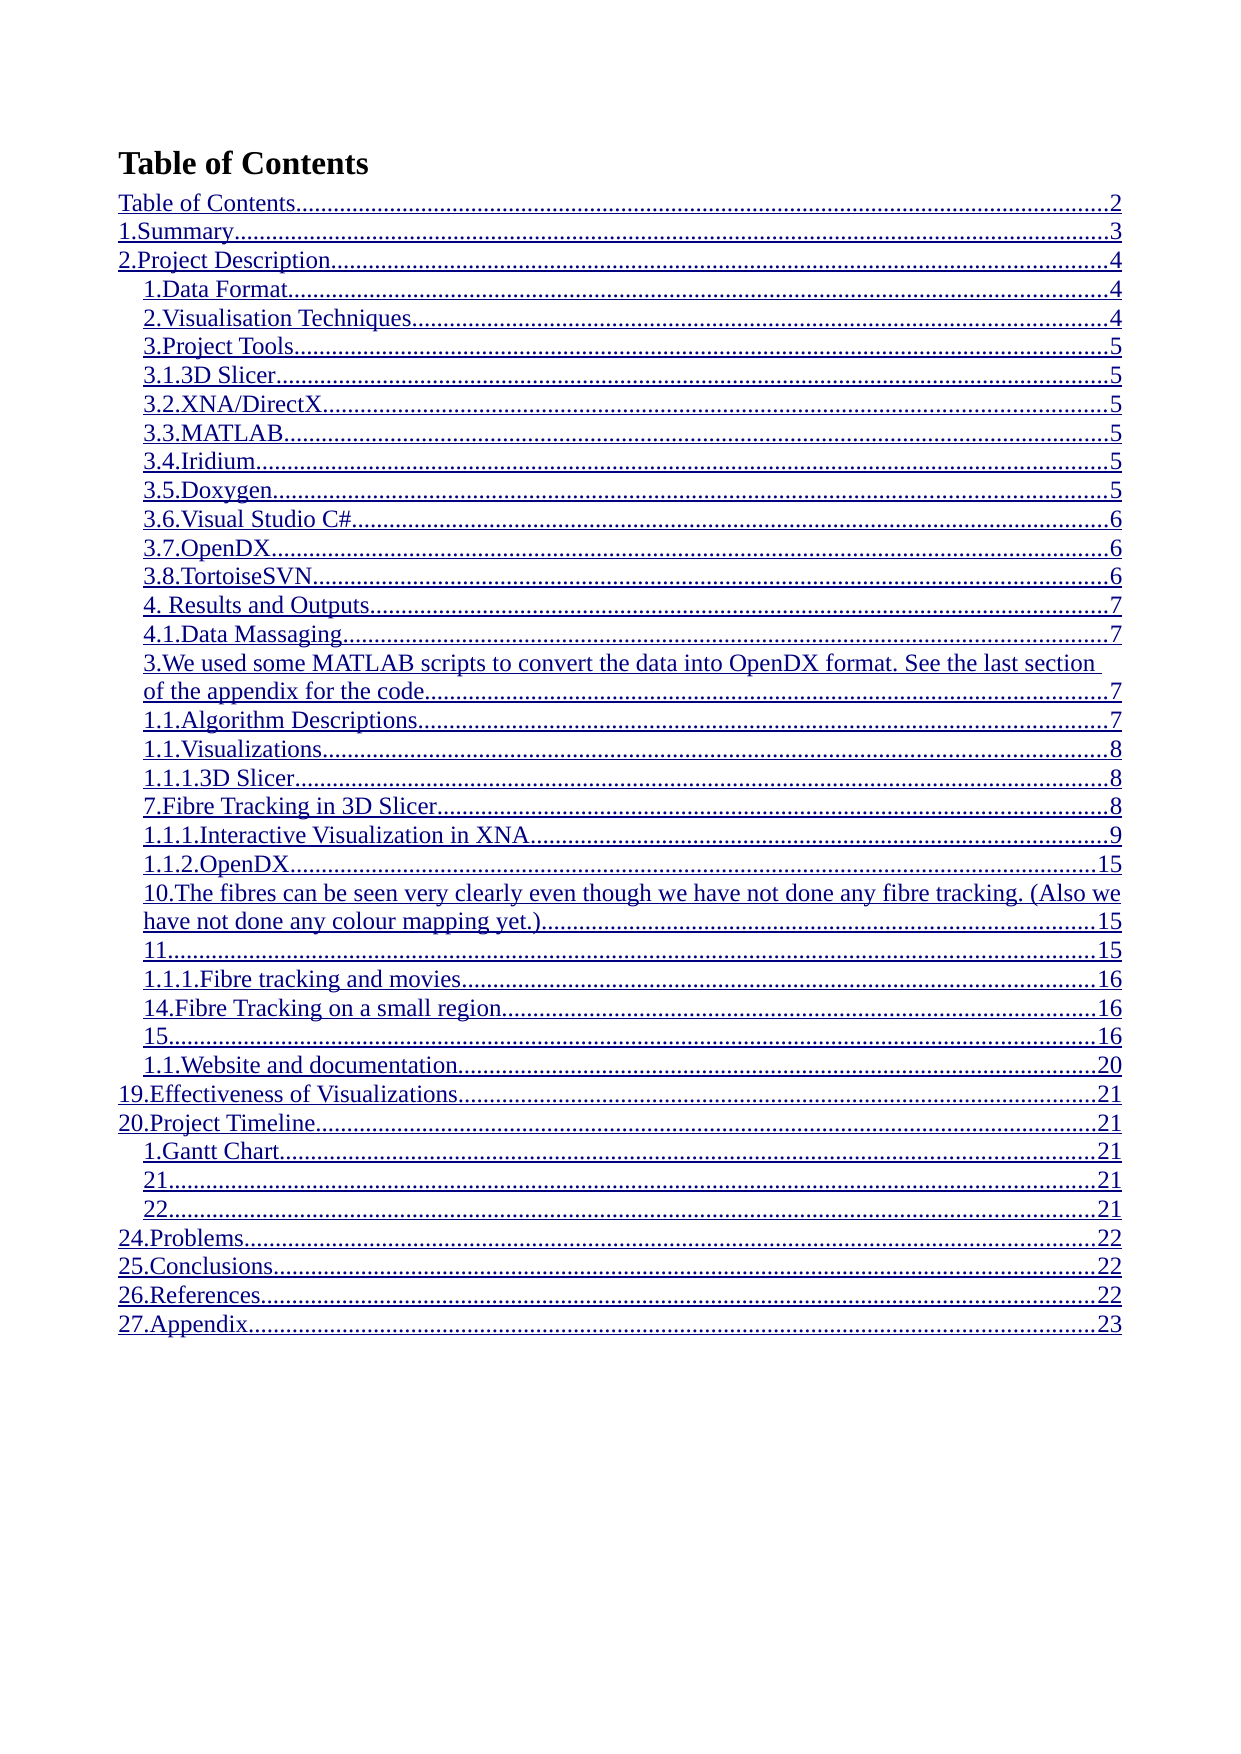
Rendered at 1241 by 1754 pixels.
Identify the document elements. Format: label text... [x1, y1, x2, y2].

text 2.Visualisation Techniques 4 [143, 303, 1122, 328]
text 1.Gantt Chart 21 [143, 1136, 1122, 1161]
text 21. 21 [143, 1165, 1122, 1190]
text 1.Summary 3 [118, 216, 1122, 241]
text 1.1.1.Fibre tracking and movies 16 [143, 964, 1122, 989]
text 10.The fibres can be seen very clearly even though we have not done any fibre tracking. (Also we have not done any colour mapping yet.) 15 [143, 878, 1122, 931]
text 3.8.TortoiseSVN 6 [143, 561, 1122, 586]
text 19.Effectiveness of Visualizations 21 [118, 1079, 1122, 1104]
text 2.Project Description 4 [118, 245, 1122, 270]
text 3.1.3D Slicer 5 [143, 360, 1122, 385]
text Table of Contents 2 [118, 188, 1122, 213]
text 20.Project Timeline 21 [118, 1108, 1122, 1133]
text 1.1.1.Interactive Visualization in XNA 9 [143, 820, 1122, 845]
text 4.1.Data Massaging 7 [143, 619, 1122, 644]
text 24.Problems 22 [118, 1223, 1122, 1248]
text 27.Appendix 23 [118, 1309, 1122, 1334]
text 1.1.Visualizations 8 [143, 734, 1122, 759]
subtitle Table of Contents [118, 143, 1122, 181]
text 1.1.Algorithm Descriptions 7 [143, 705, 1122, 730]
text 3.6.Visual Studio C# 6 [143, 504, 1122, 529]
text 25.Conclusions 22 [118, 1251, 1122, 1276]
text 3.We used some MATLAB scripts to convert the data into OpenDX format. See the last section of the appendix for the code. 7 [143, 648, 1122, 701]
text 4. Results and Outputs 7 [143, 590, 1122, 615]
text 1.1.1.3D Slicer 8 [143, 763, 1122, 788]
text 7.Fibre Tracking in 3D Slicer 8 [143, 791, 1122, 816]
text 1.Data Format 4 [143, 274, 1122, 299]
text 3.Project Tools 5 [143, 331, 1122, 356]
text 26.References 22 [118, 1280, 1122, 1305]
text 11. 15 [143, 935, 1122, 960]
text 14.Fibre Tracking on a small region 16 [143, 993, 1122, 1018]
text 1.1.2.OpenDX 15 [143, 849, 1122, 874]
text 3.4.Iridium 5 [143, 446, 1122, 471]
text 3.7.OpenDX 6 [143, 533, 1122, 558]
text 3.5.Doxygen 5 [143, 475, 1122, 500]
text 3.2.XNA/DirectX 5 [143, 389, 1122, 414]
text 1.1.Website and documentation 20 [143, 1050, 1122, 1075]
text 3.3.MATLAB 5 [143, 418, 1122, 443]
text 15. 16 [143, 1021, 1122, 1046]
text 22. 21 [143, 1194, 1122, 1219]
